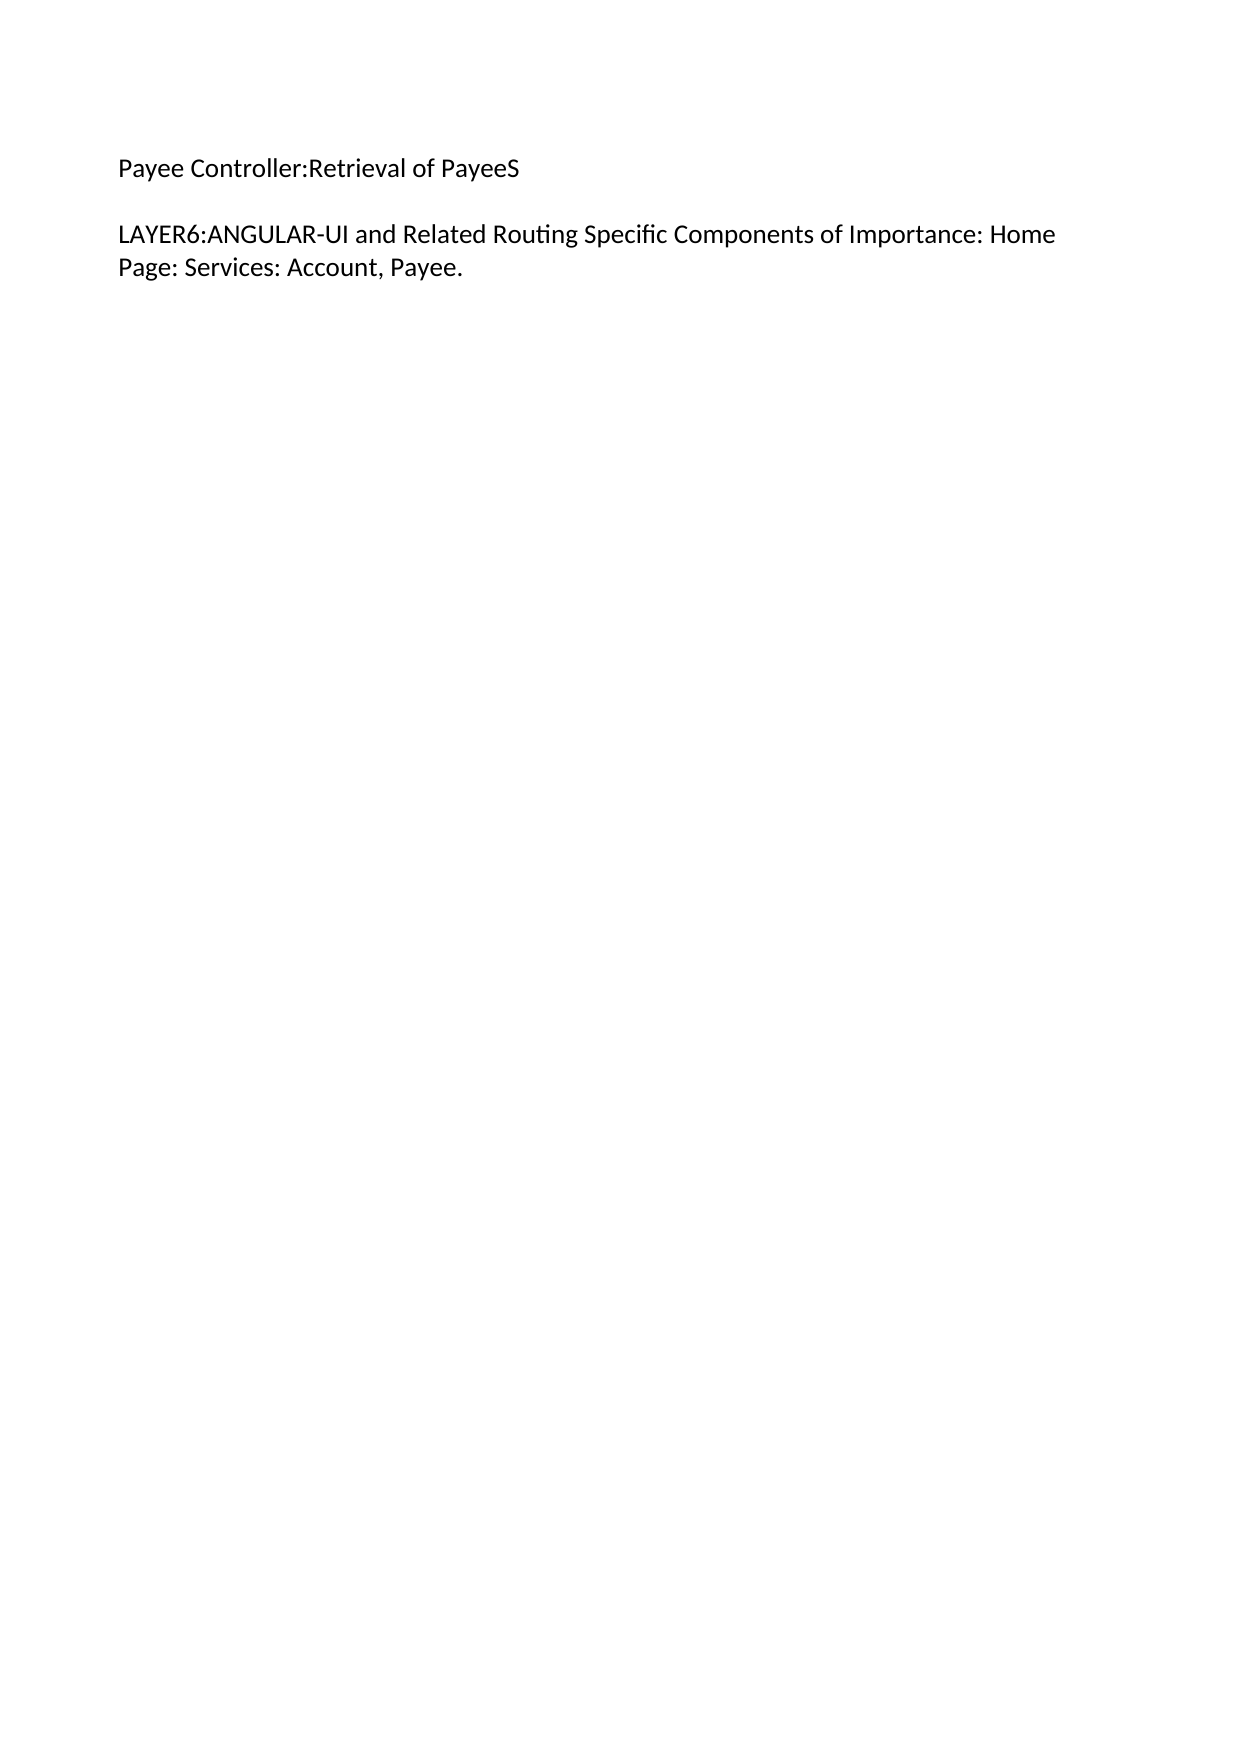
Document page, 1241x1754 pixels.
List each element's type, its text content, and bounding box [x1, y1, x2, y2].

text LAYER6:ANGULAR-UI and Related Routing Specific Components of Importance: Home Page: Services: Account, Payee. [118, 217, 1122, 283]
text Payee Controller:Retrieval of PayeeS [118, 151, 1122, 184]
